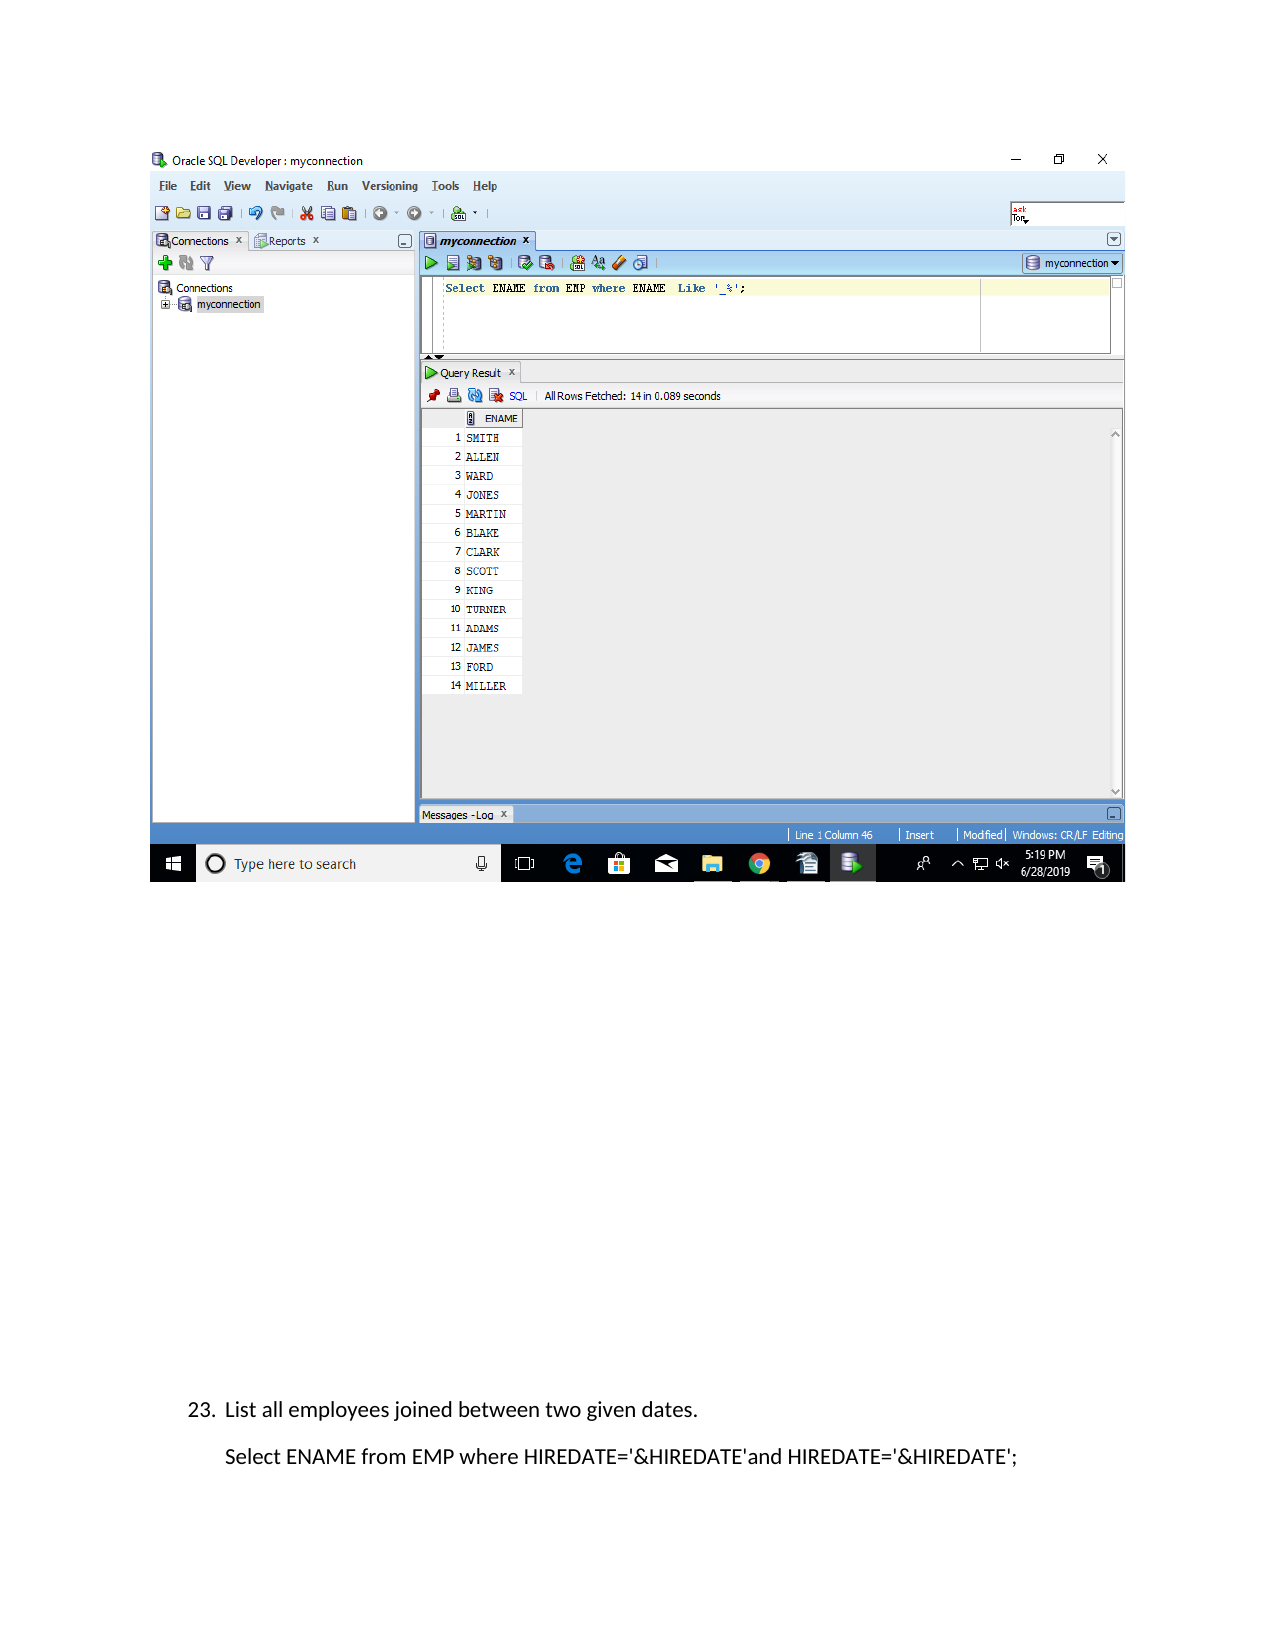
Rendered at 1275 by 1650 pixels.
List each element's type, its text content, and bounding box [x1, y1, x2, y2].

list Select ENAME from EMP where HIREDATE='&HIREDATE'and HIREDATE='&HIREDATE'; [187, 1442, 1125, 1470]
list List all employees joined between two given dates. [187, 1395, 1125, 1423]
picture [150, 150, 1125, 882]
